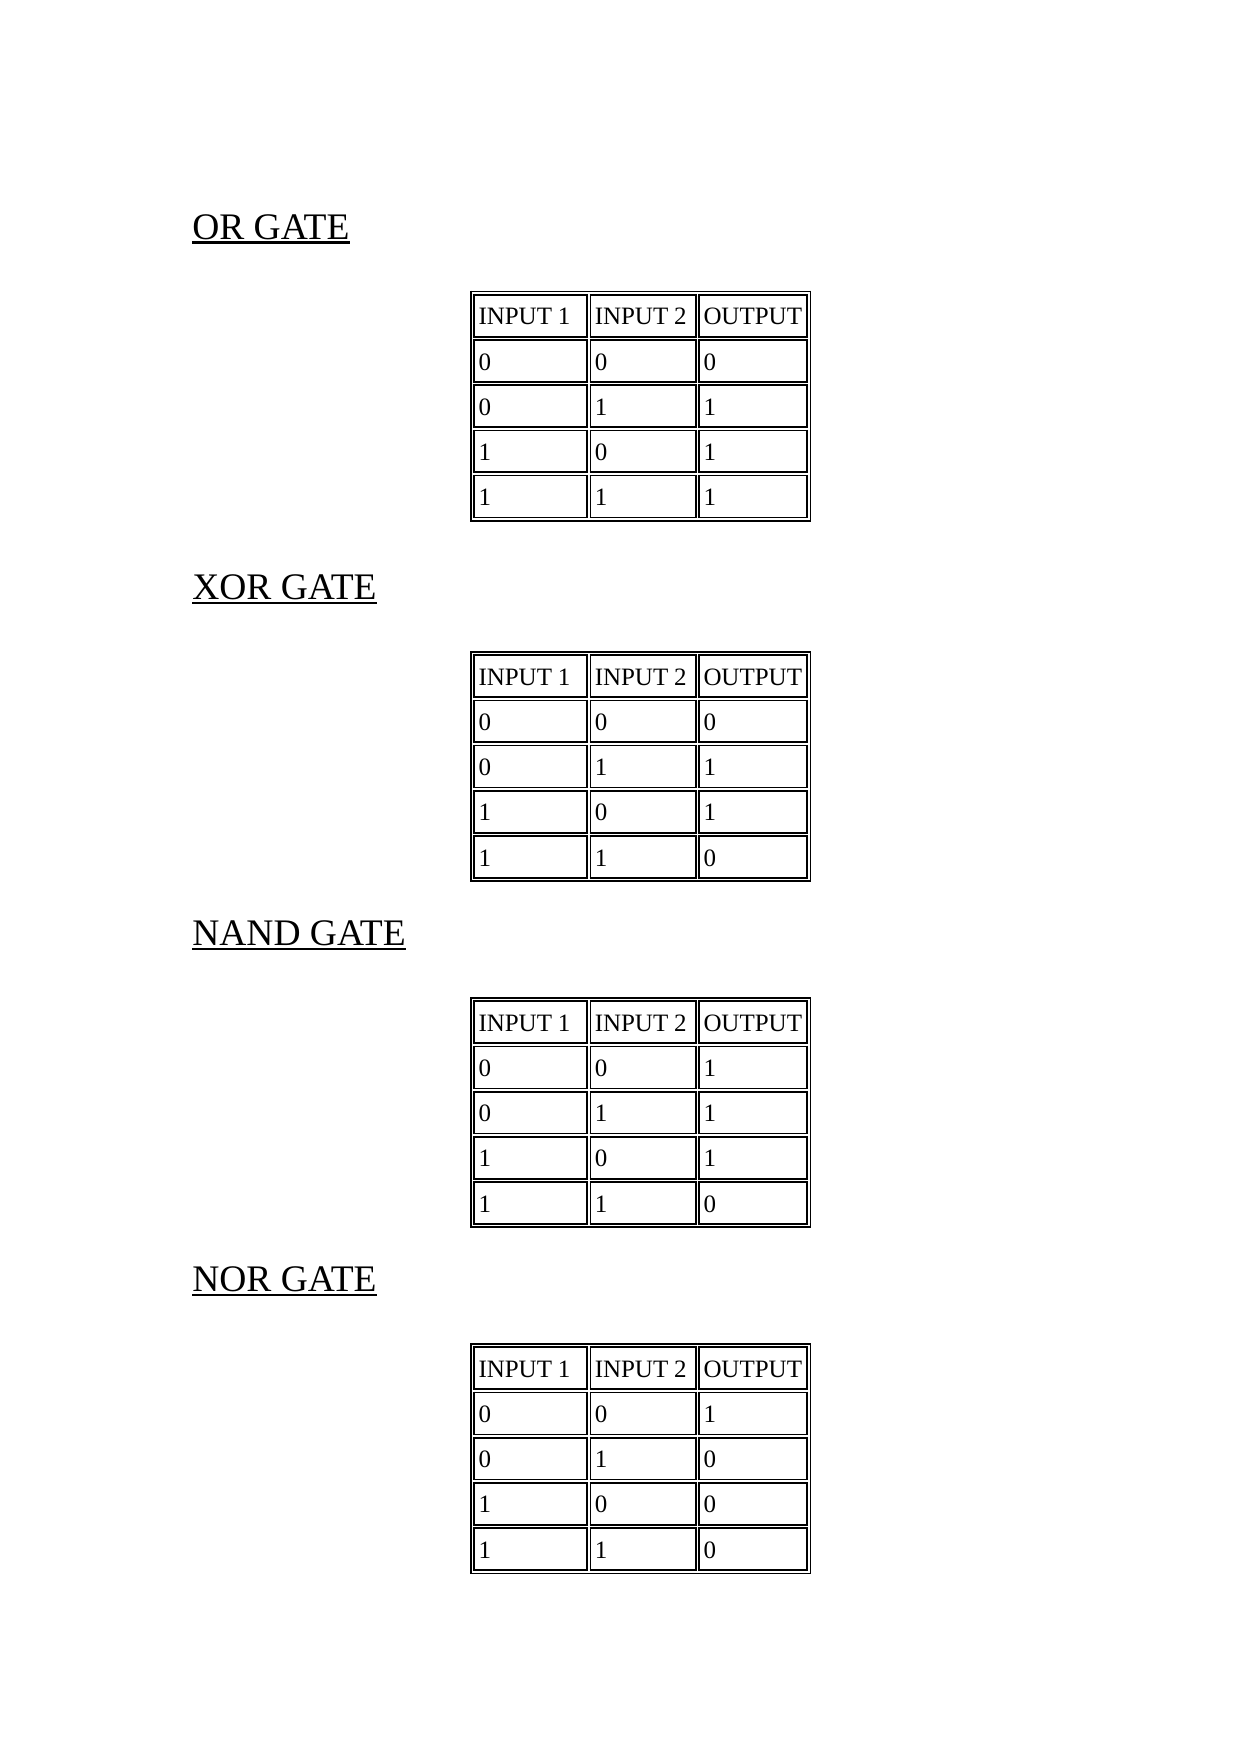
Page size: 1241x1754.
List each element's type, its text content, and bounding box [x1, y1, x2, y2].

text NAND GATE [118, 911, 1122, 954]
table_header INPUT 2 [591, 1002, 695, 1042]
table_cell 0 [475, 1393, 586, 1433]
table_cell 1 [591, 476, 695, 517]
table_header INPUT 1 [475, 1002, 586, 1042]
table_cell 0 [700, 1529, 806, 1569]
table_cell 1 [591, 1439, 695, 1479]
table_cell 1 [475, 837, 586, 877]
table_cell 0 [591, 792, 695, 832]
text NOR GATE [118, 1257, 1122, 1300]
table_cell 0 [591, 1484, 695, 1524]
table_header INPUT 1 [475, 656, 586, 696]
table_cell 1 [475, 792, 586, 832]
table_cell 0 [700, 341, 806, 381]
table_cell 1 [700, 1138, 806, 1178]
table_cell 1 [591, 746, 695, 787]
table_cell 1 [475, 1138, 586, 1178]
table_cell 0 [475, 746, 586, 787]
table_cell 1 [591, 1093, 695, 1133]
table_header INPUT 2 [591, 656, 695, 696]
table_cell 1 [700, 431, 806, 471]
table_cell 1 [700, 1093, 806, 1133]
table_cell 0 [700, 1439, 806, 1479]
table_cell 1 [591, 1183, 695, 1223]
table_cell 1 [591, 1529, 695, 1569]
table_header OUTPUT [700, 296, 806, 336]
table_header INPUT 2 [591, 296, 695, 336]
table_cell 1 [700, 476, 806, 517]
table_cell 0 [475, 1439, 586, 1479]
table_header INPUT 1 [475, 1348, 586, 1388]
table_cell 0 [700, 1484, 806, 1524]
table_cell 0 [475, 1093, 586, 1133]
table_cell 0 [475, 701, 586, 741]
table_cell 1 [700, 386, 806, 426]
table_cell 1 [700, 792, 806, 832]
table_cell 0 [700, 701, 806, 741]
table_cell 1 [700, 1047, 806, 1087]
table_cell 0 [591, 1393, 695, 1433]
table_cell 0 [475, 386, 586, 426]
table_cell 1 [475, 1529, 586, 1569]
table_cell 1 [591, 837, 695, 877]
table_cell 1 [591, 386, 695, 426]
table_cell 0 [700, 1183, 806, 1223]
table_header OUTPUT [700, 1002, 806, 1042]
table_cell 1 [475, 476, 586, 517]
table_header INPUT 2 [591, 1348, 695, 1388]
table_cell 0 [591, 431, 695, 471]
table_cell 1 [700, 1393, 806, 1433]
table_header OUTPUT [700, 656, 806, 696]
table_cell 1 [475, 1484, 586, 1524]
table_header INPUT 1 [475, 296, 586, 336]
table_cell 0 [591, 341, 695, 381]
table_cell 1 [475, 431, 586, 471]
table_cell 1 [700, 746, 806, 787]
table_cell 0 [591, 701, 695, 741]
table_cell 0 [700, 837, 806, 877]
table_cell 0 [475, 341, 586, 381]
table_cell 0 [591, 1138, 695, 1178]
table_cell 1 [475, 1183, 586, 1223]
text OR GATE [118, 204, 1122, 247]
text XOR GATE [118, 565, 1122, 608]
table_cell 0 [475, 1047, 586, 1087]
table_cell 0 [591, 1047, 695, 1087]
table_header OUTPUT [700, 1348, 806, 1388]
